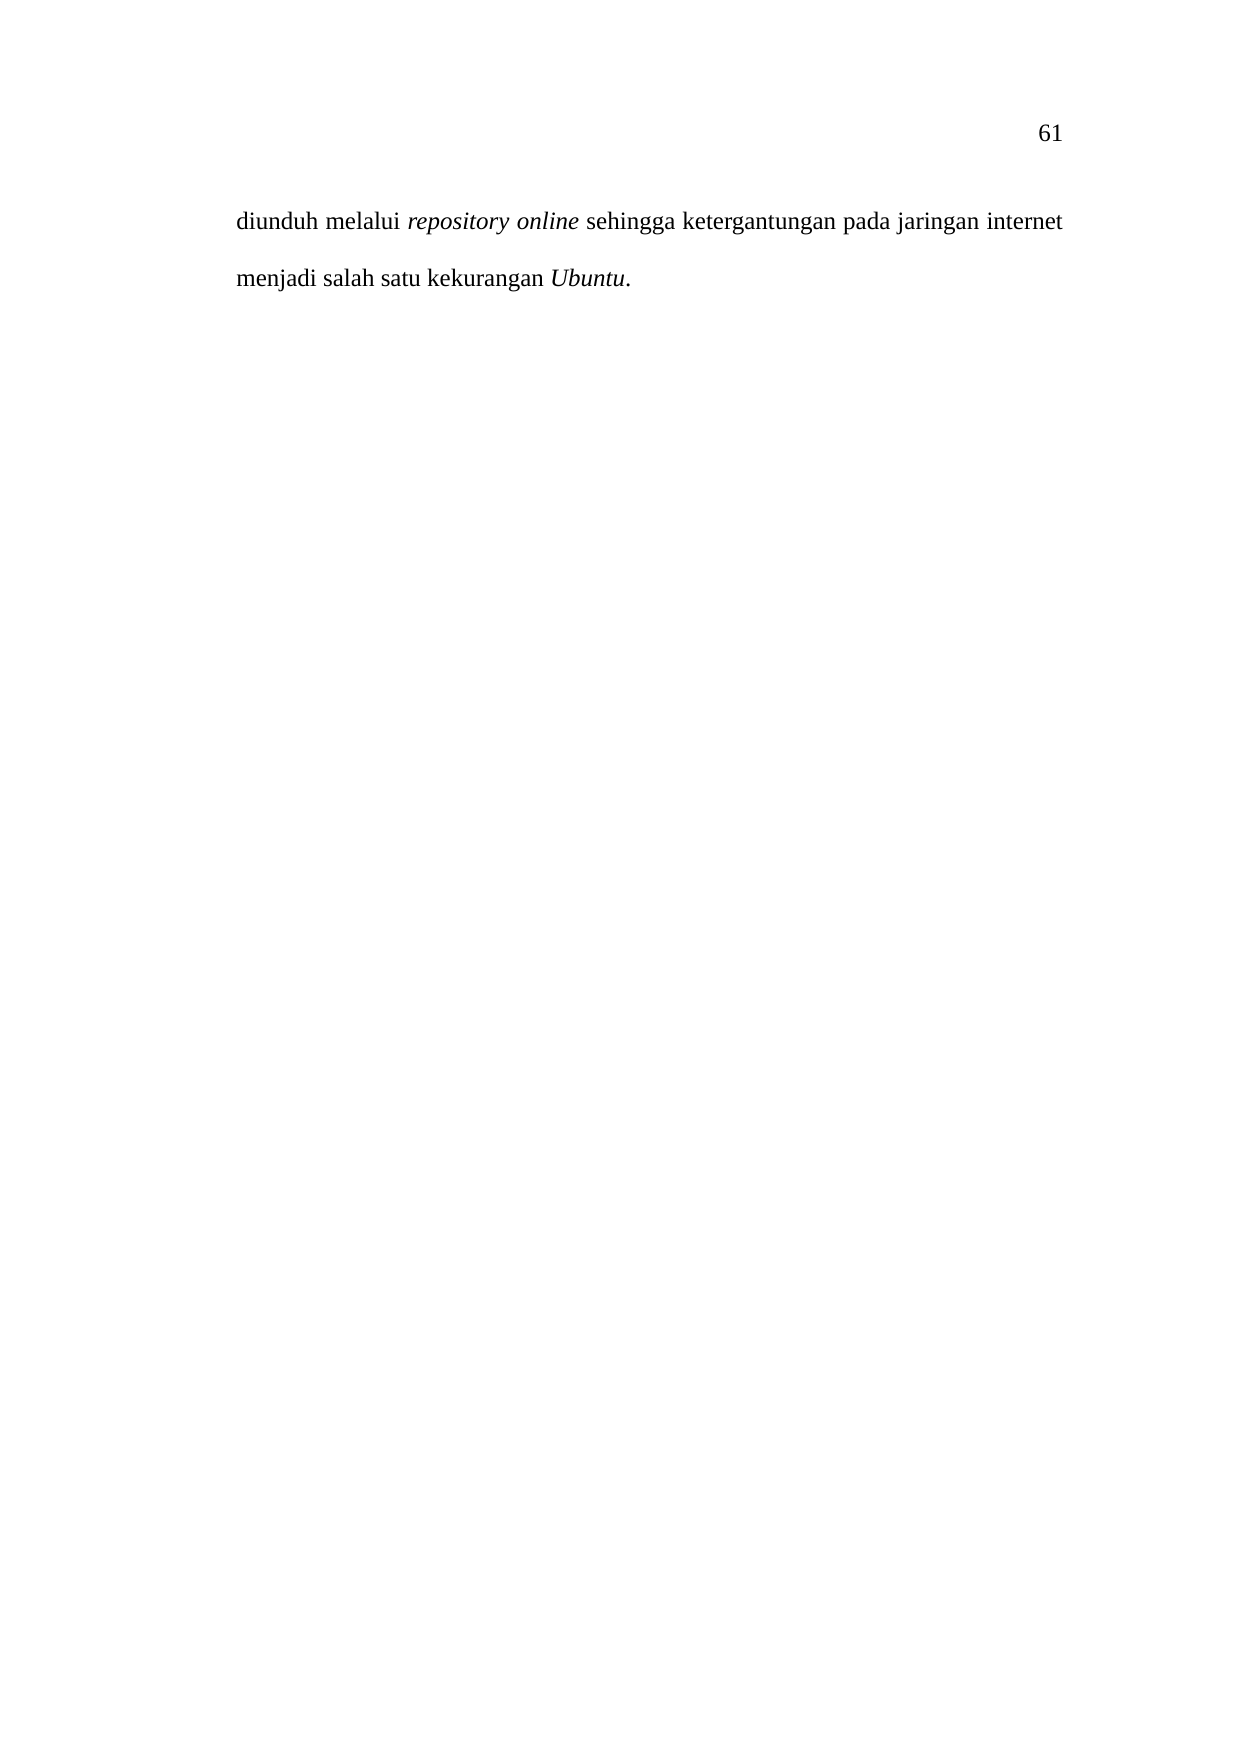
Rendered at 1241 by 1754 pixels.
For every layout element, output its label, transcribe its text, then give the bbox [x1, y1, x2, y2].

text diunduh melalui repository online sehingga ketergantungan pada jaringan internet menjadi salah satu kekurangan Ubuntu. [236, 206, 1063, 292]
